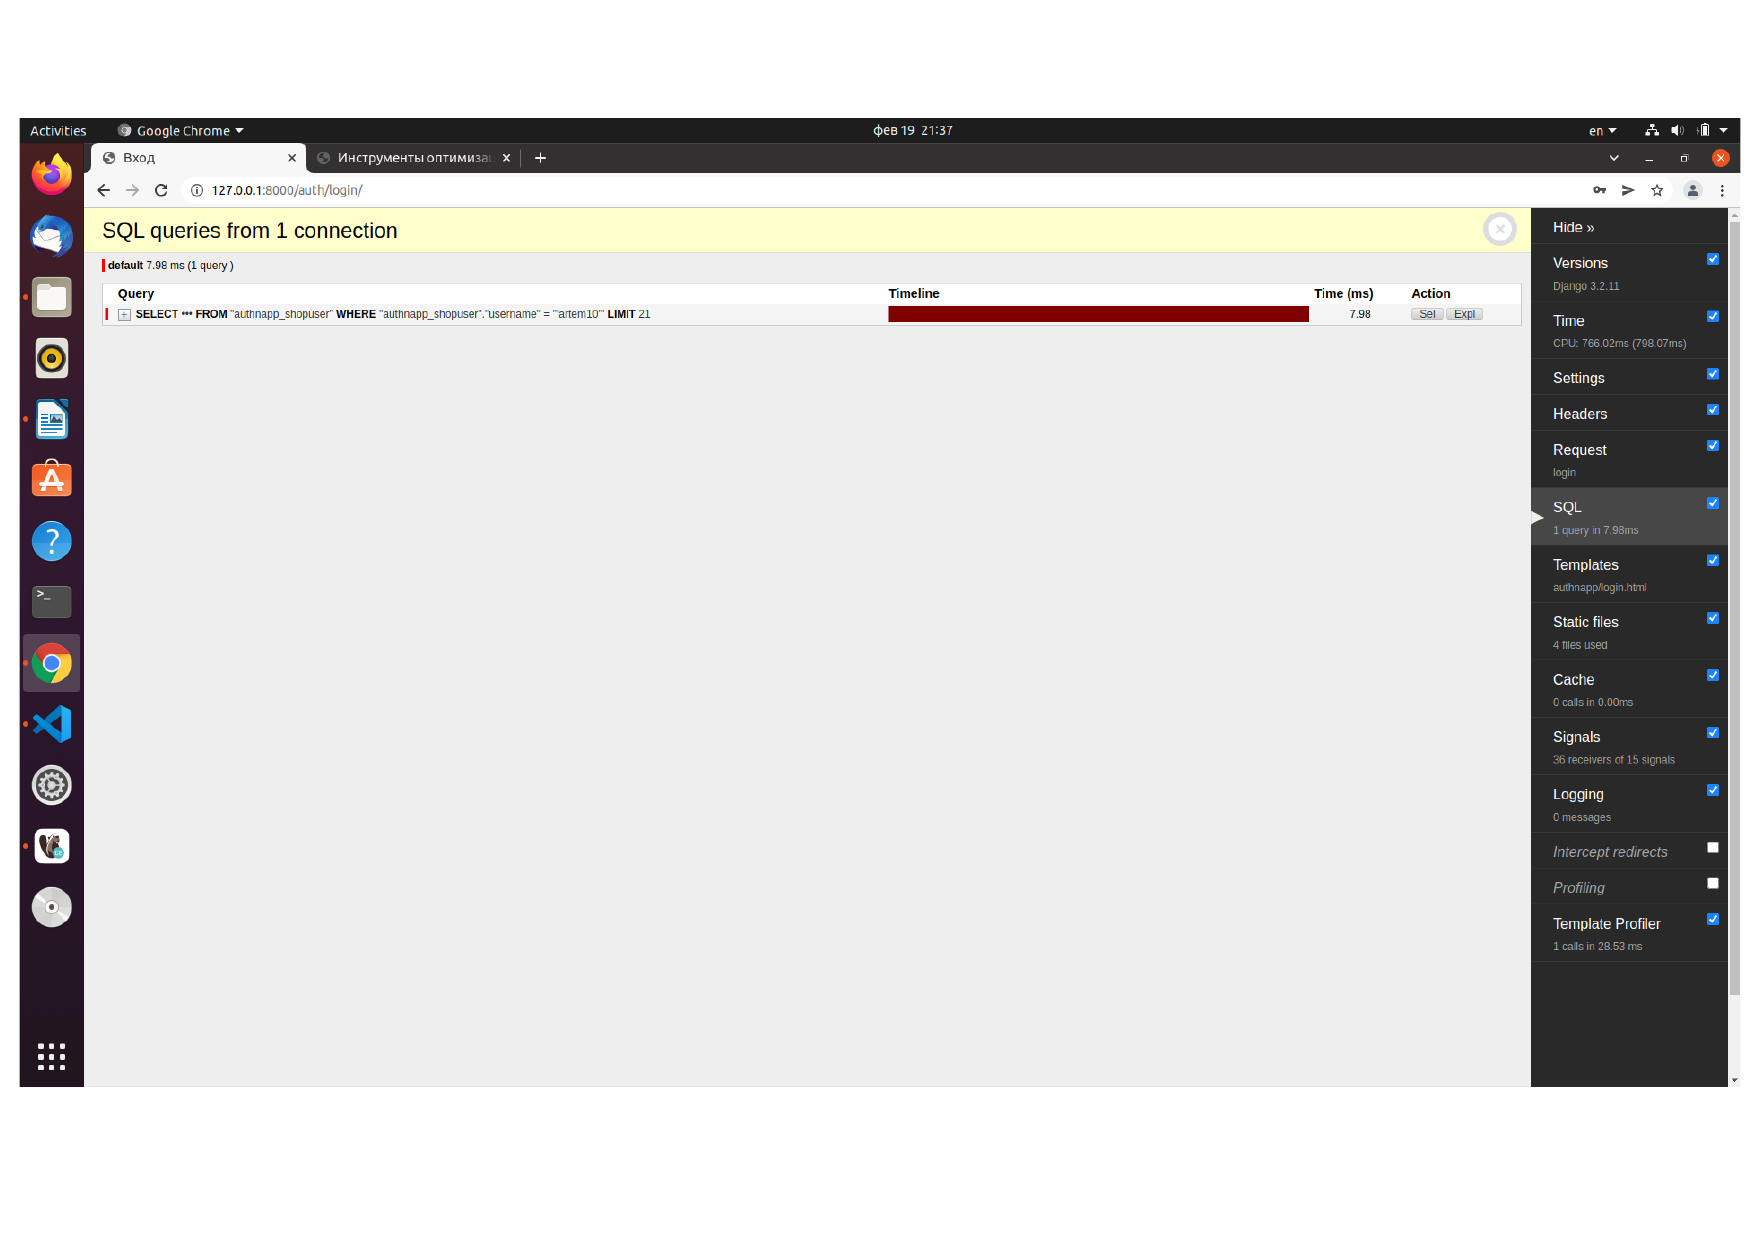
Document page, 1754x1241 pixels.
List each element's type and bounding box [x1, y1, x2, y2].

picture [19, 118, 1741, 1087]
